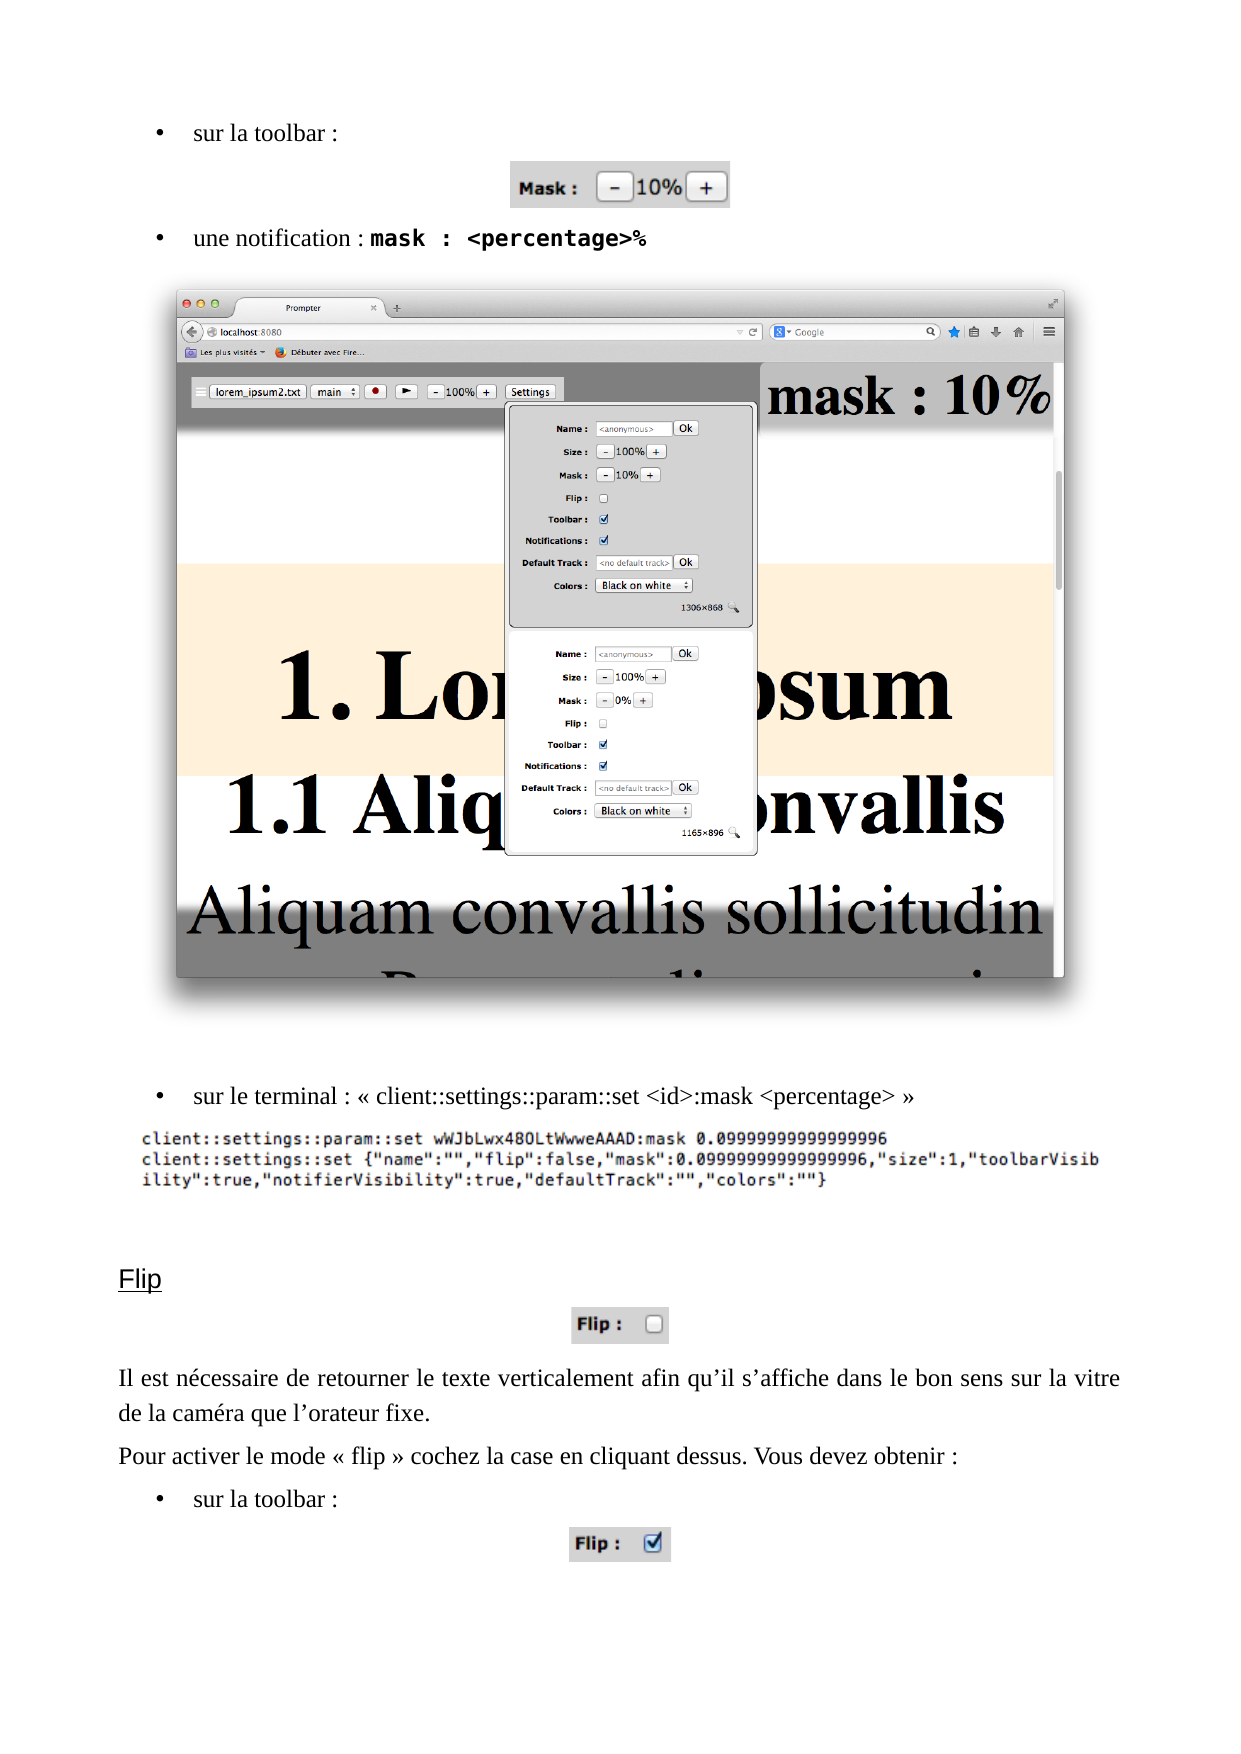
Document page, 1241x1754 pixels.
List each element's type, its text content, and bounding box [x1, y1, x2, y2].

list sur la toolbar : [156, 118, 1122, 147]
list une notification : mask : <percentage>% [156, 223, 1122, 251]
picture [510, 161, 730, 208]
list sur le terminal : « client::settings::param::set <id>:mask <percentage> » [156, 1081, 1122, 1110]
picture [136, 266, 1104, 1033]
list sur la toolbar : [156, 1484, 1122, 1513]
picture [136, 1124, 1104, 1199]
picture [569, 1527, 672, 1562]
text Pour activer le mode « flip » cochez la case en cliquant dessus. Vous devez obtenir : [118, 1441, 1122, 1470]
text Il est nécessaire de retourner le texte verticalement afin qu’il s’affiche dans le bon sens sur la vitre de la caméra que l’orateur fixe. [118, 1363, 1122, 1427]
subtitle Flip [118, 1263, 1122, 1294]
picture [571, 1307, 669, 1344]
